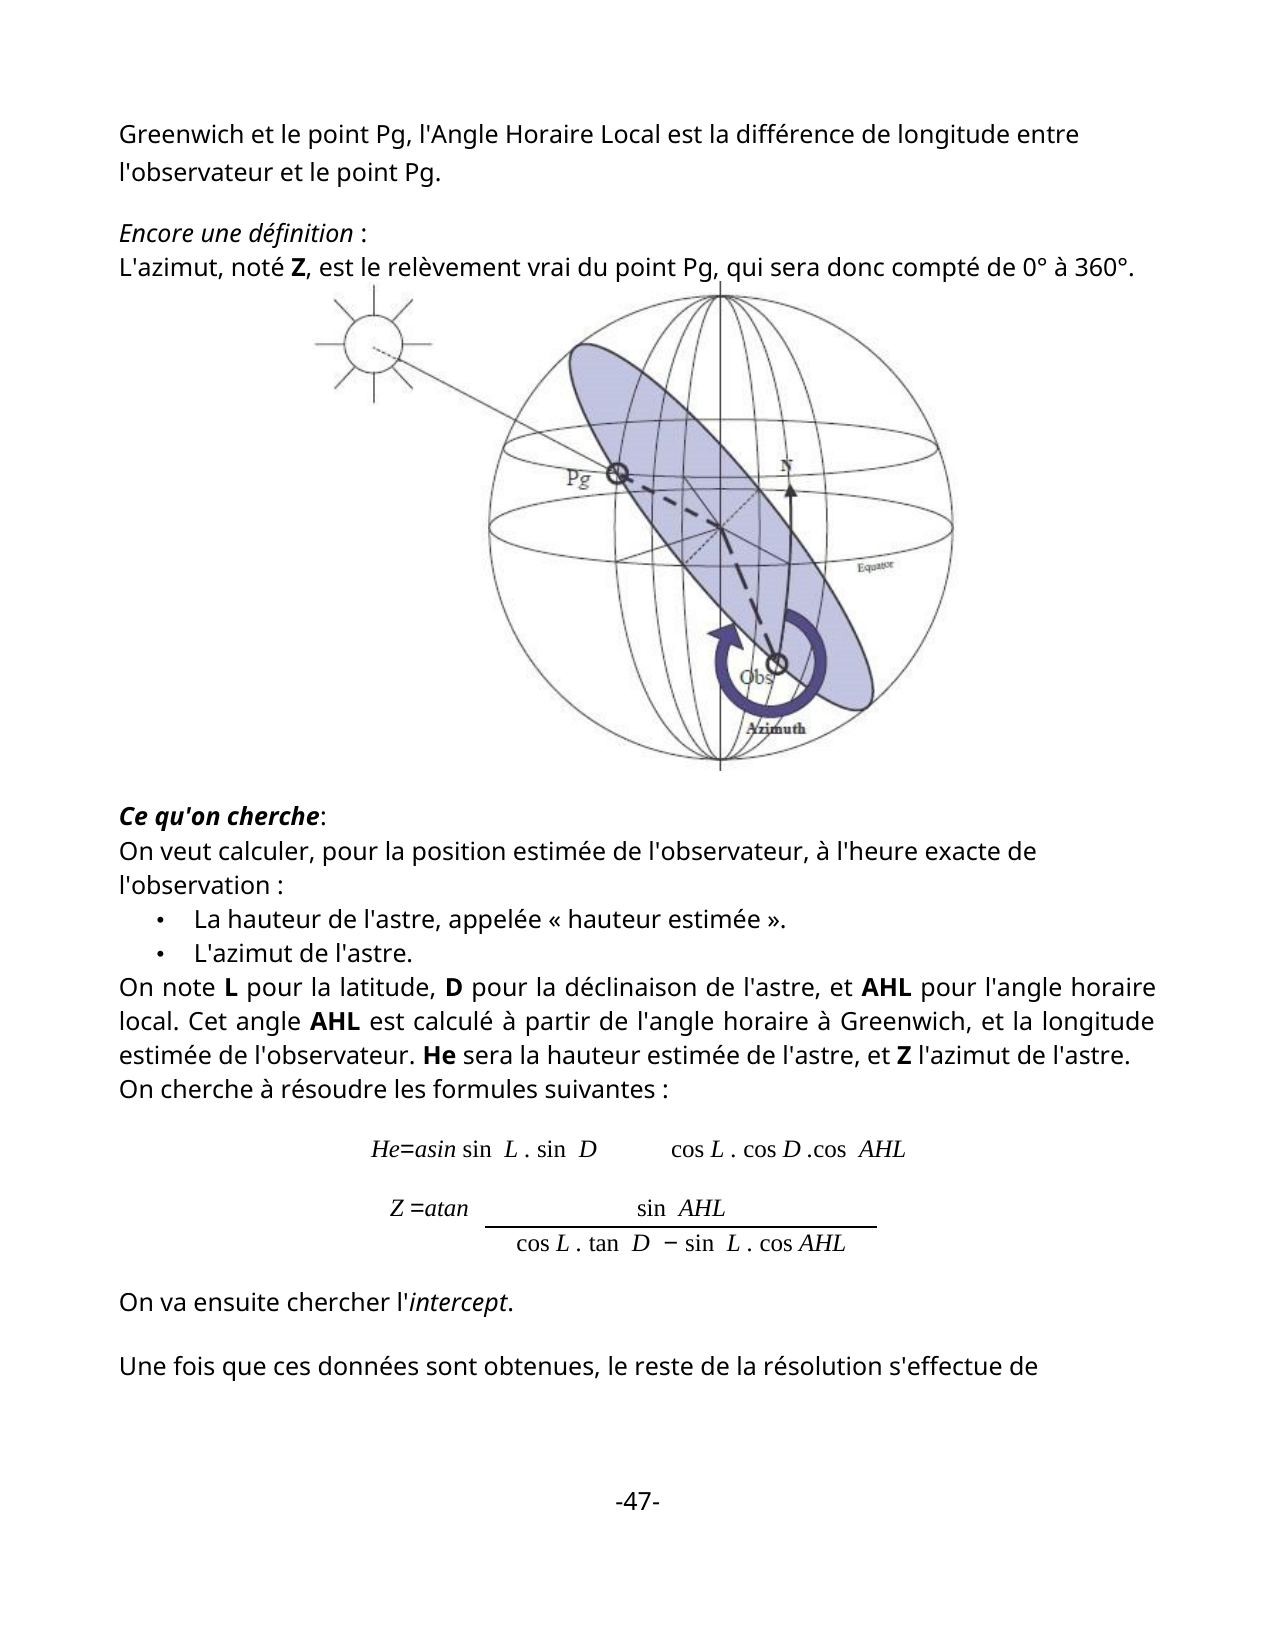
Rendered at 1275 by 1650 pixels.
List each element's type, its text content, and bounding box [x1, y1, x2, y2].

text -47- [119, 1483, 1156, 1518]
table_header [877, 1193, 887, 1258]
picture [311, 281, 964, 771]
text On va ensuite chercher l'intercept. [119, 1284, 1156, 1318]
table_header Z =atan [390, 1193, 485, 1258]
table_cell cos L . tan D − sin L . cos AHL [485, 1228, 877, 1258]
text Greenwich et le point Pg, l'Angle Horaire Local est la différence de longitude entre l'observateur et le point Pg. [119, 117, 1156, 188]
text On cherche à résoudre les formules suivantes : [119, 1072, 1156, 1106]
text On note L pour la latitude, D pour la déclinaison de l'astre, et AHL pour l'angle horaire local. Cet angle AHL est calculé à partir de l'angle horaire à Greenwich, et la longitude estimée de l'observateur. He sera la hauteur estimée de l'astre, et Z l'azimut de l'astre. [119, 970, 1156, 1072]
list L'azimut de l'astre. [156, 937, 1156, 969]
text Ce qu'on cherche: [119, 799, 1156, 833]
text On veut calculer, pour la position estimée de l'observateur, à l'heure exacte de l'observation : [119, 834, 1156, 902]
text Encore une définition : [119, 215, 1156, 249]
text L'azimut, noté Z, est le relèvement vrai du point Pg, qui sera donc compté de 0° à 360°. [119, 249, 1156, 283]
text He=asin sin L . sin D cos L . cos D .cos AHL [119, 1134, 1158, 1163]
table_header sin AHL [485, 1193, 877, 1226]
text Une fois que ces données sont obtenues, le reste de la résolution s'effectue de [119, 1349, 1156, 1383]
list La hauteur de l'astre, appelée « hauteur estimée ». [156, 902, 1156, 936]
